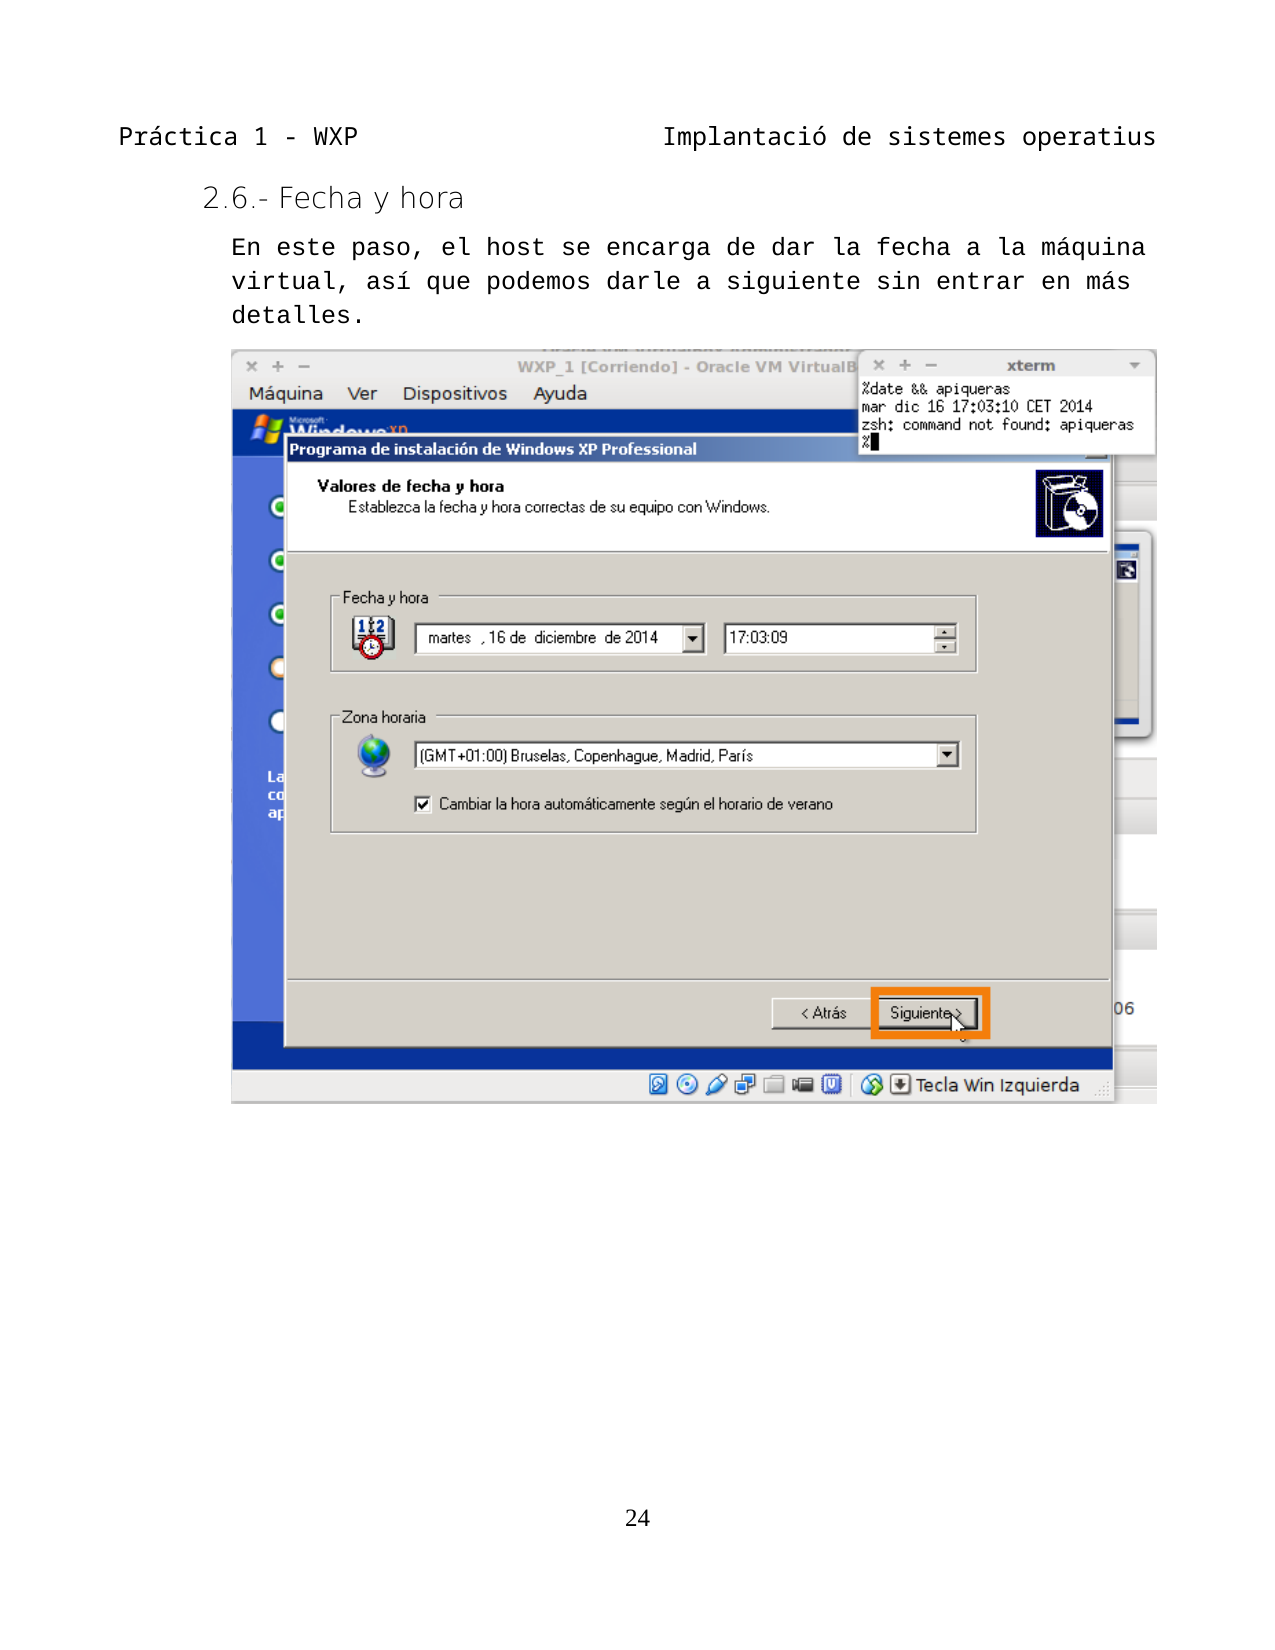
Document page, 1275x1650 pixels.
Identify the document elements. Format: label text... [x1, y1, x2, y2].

list Fecha y hora [193, 182, 1157, 216]
picture [231, 349, 1157, 1104]
text En este paso, el host se encarga de dar la fecha a la máquina virtual, así que podemos darle a siguiente sin entrar en más detalles. [231, 235, 1157, 331]
